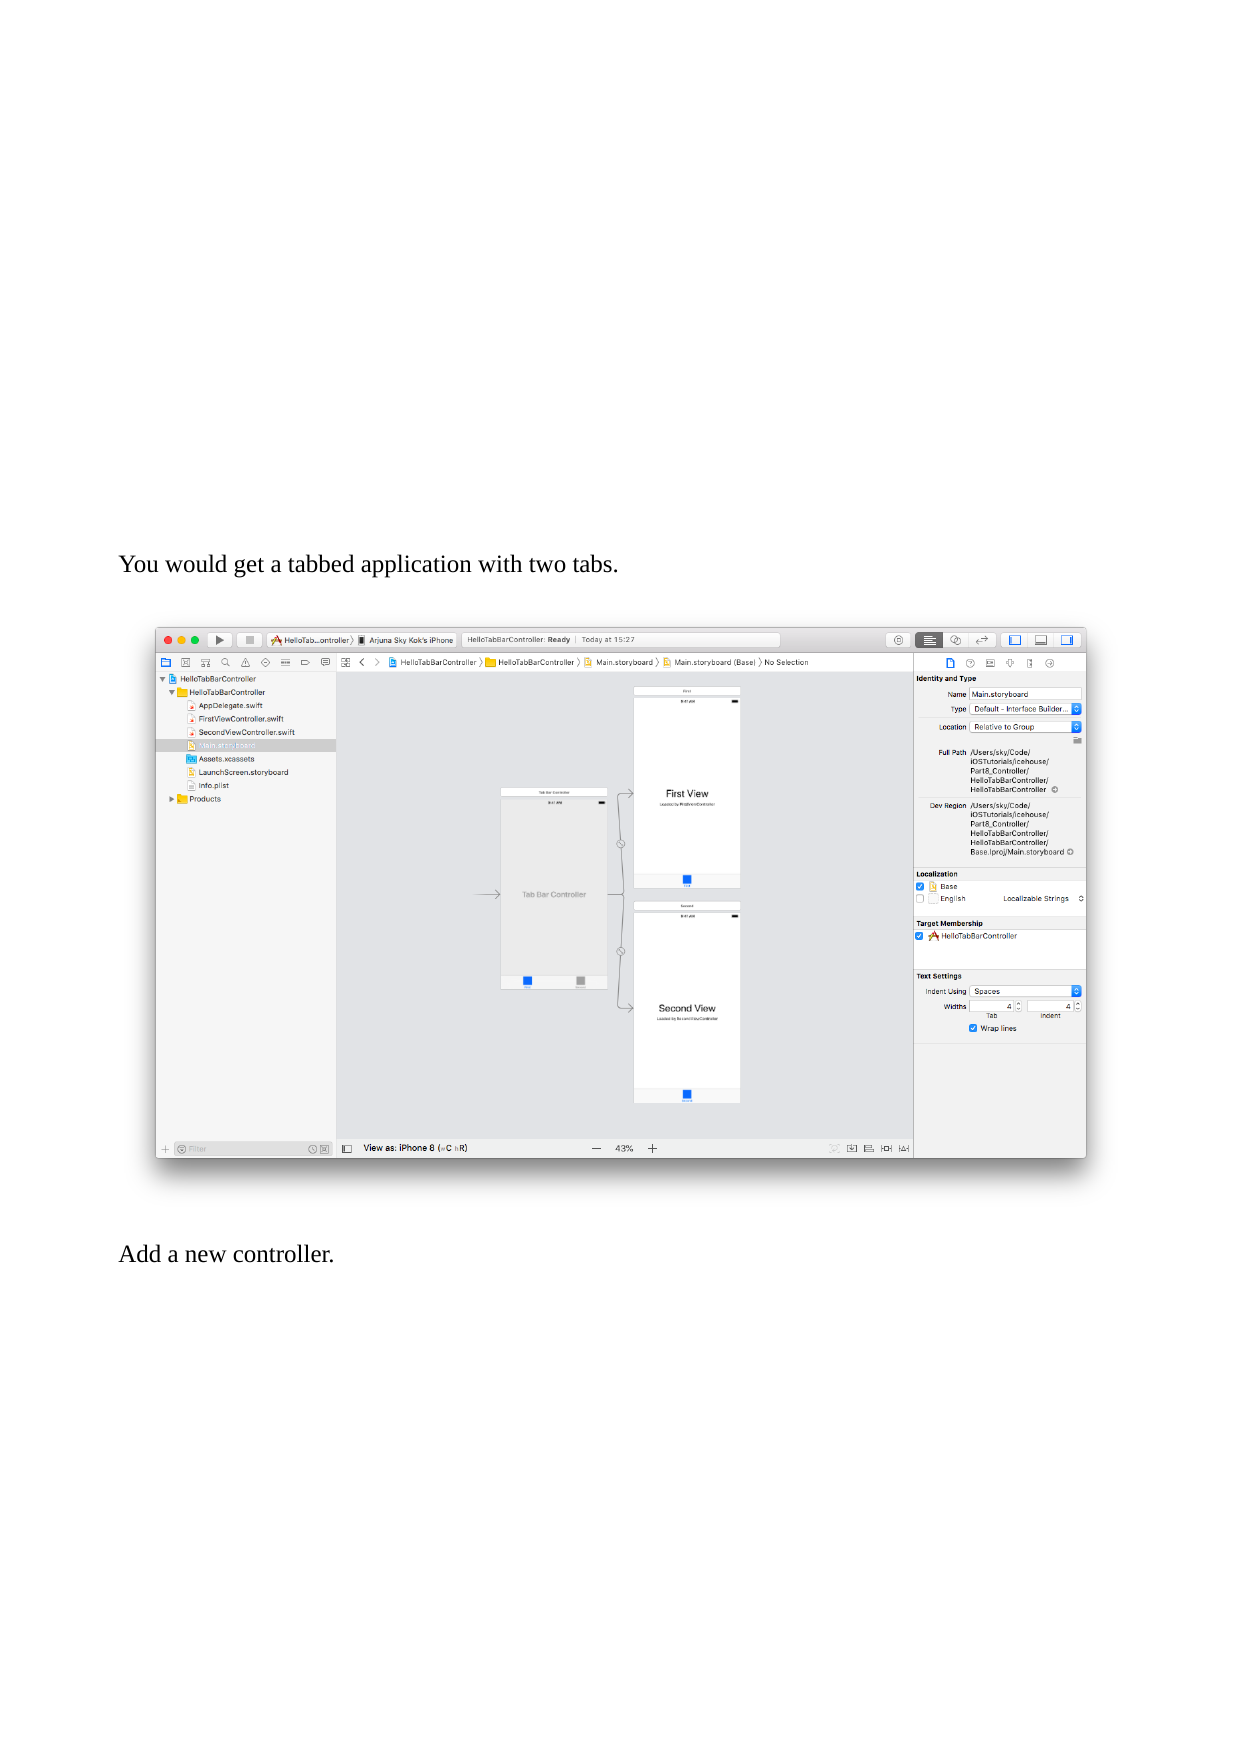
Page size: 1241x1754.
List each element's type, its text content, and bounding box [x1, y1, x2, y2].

picture [118, 606, 1123, 1211]
text You would get a tabbed application with two tabs. [118, 549, 1122, 578]
text Add a new controller. [118, 1239, 1122, 1268]
